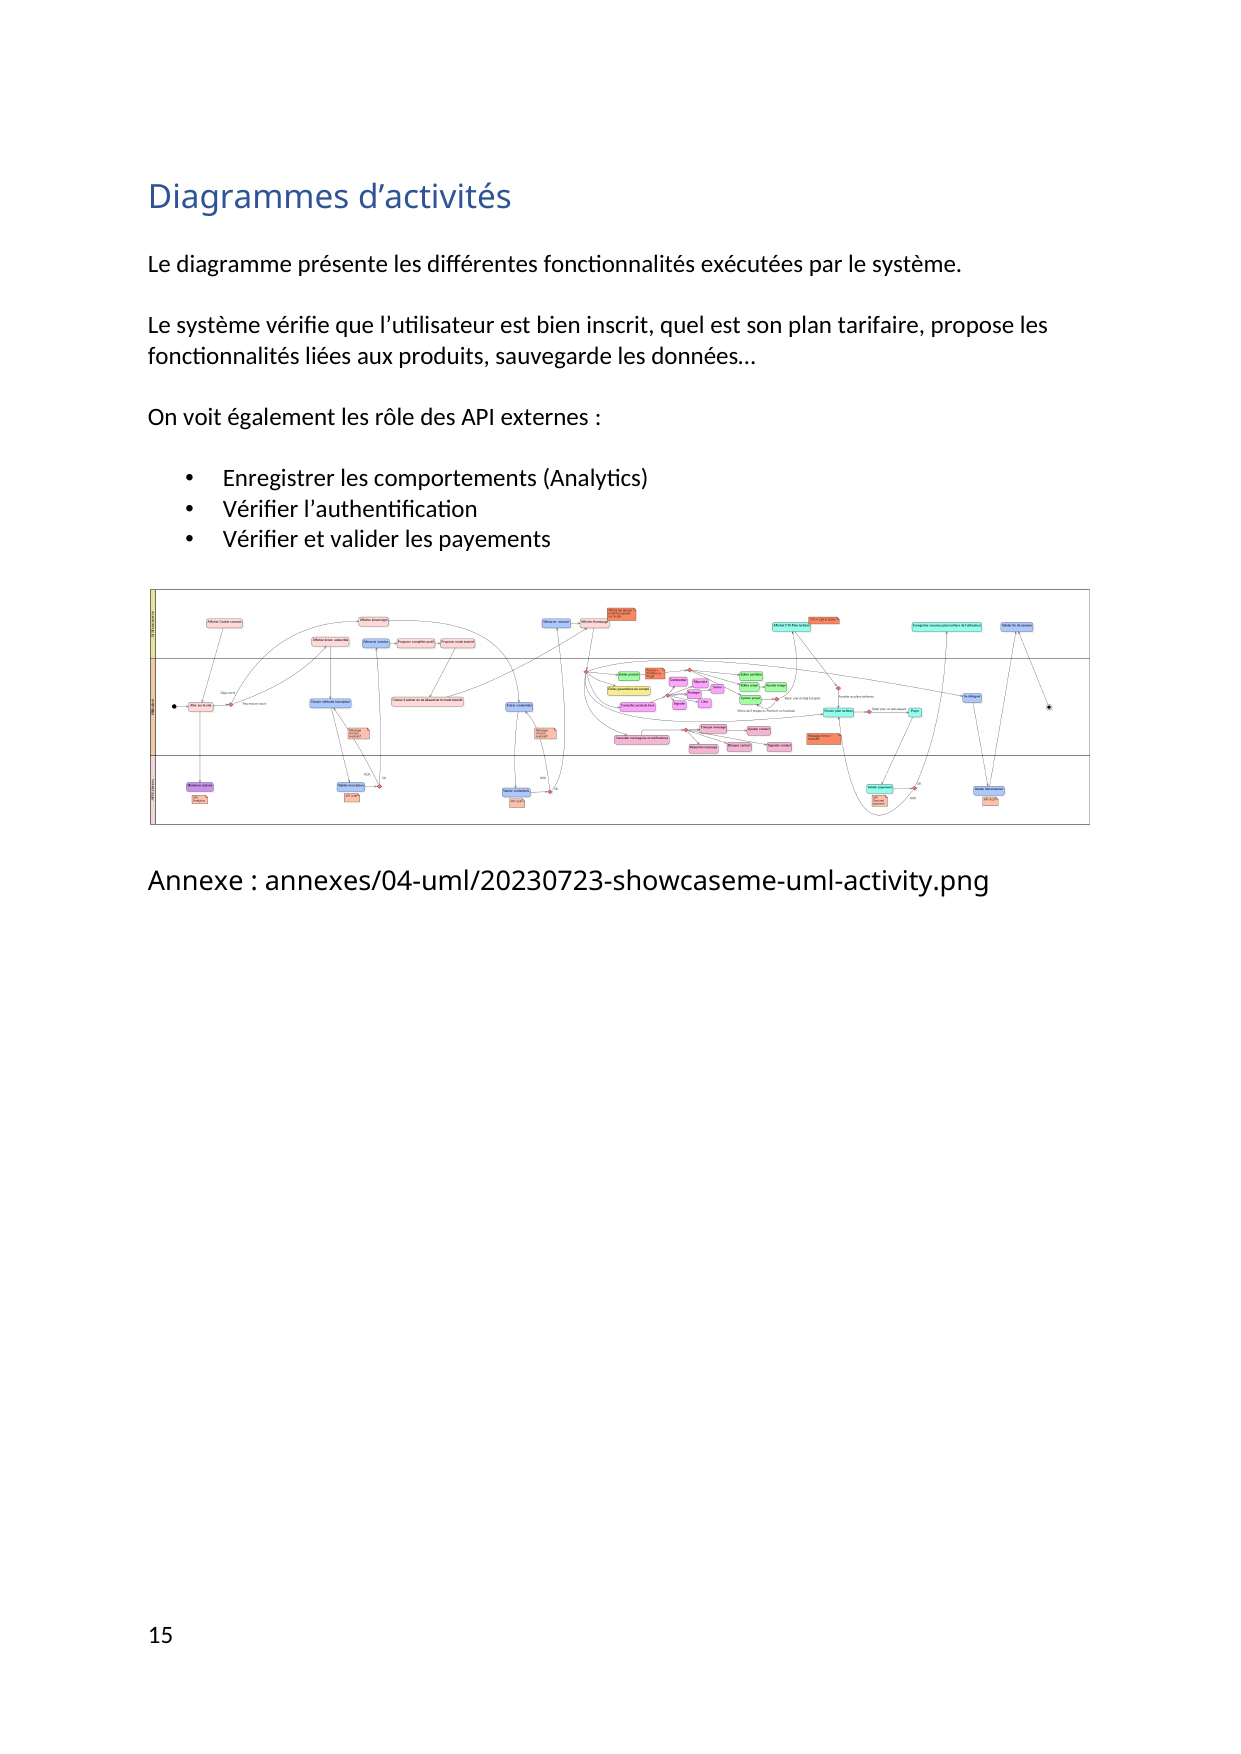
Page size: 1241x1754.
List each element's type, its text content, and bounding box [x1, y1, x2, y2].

list Vérifier l’authentification [185, 493, 1093, 523]
list Enregistrer les comportements (Analytics) [185, 462, 1093, 493]
text Le diagramme présente les différentes fonctionnalités exécutées par le système. [148, 248, 1093, 279]
picture [147, 584, 1093, 831]
text Annexe : annexes/04-uml/20230723-showcaseme-uml-activity.png [148, 861, 1093, 898]
text Le système vérifie que l’utilisateur est bien inscrit, quel est son plan tarifaire, propose les fonctionnalités liées aux produits, sauvegarde les données… [148, 309, 1093, 371]
text On voit également les rôle des API externes : [148, 401, 1093, 432]
list Vérifier et valider les payements [185, 523, 1093, 554]
subtitle Diagrammes d’activités [148, 173, 1093, 218]
